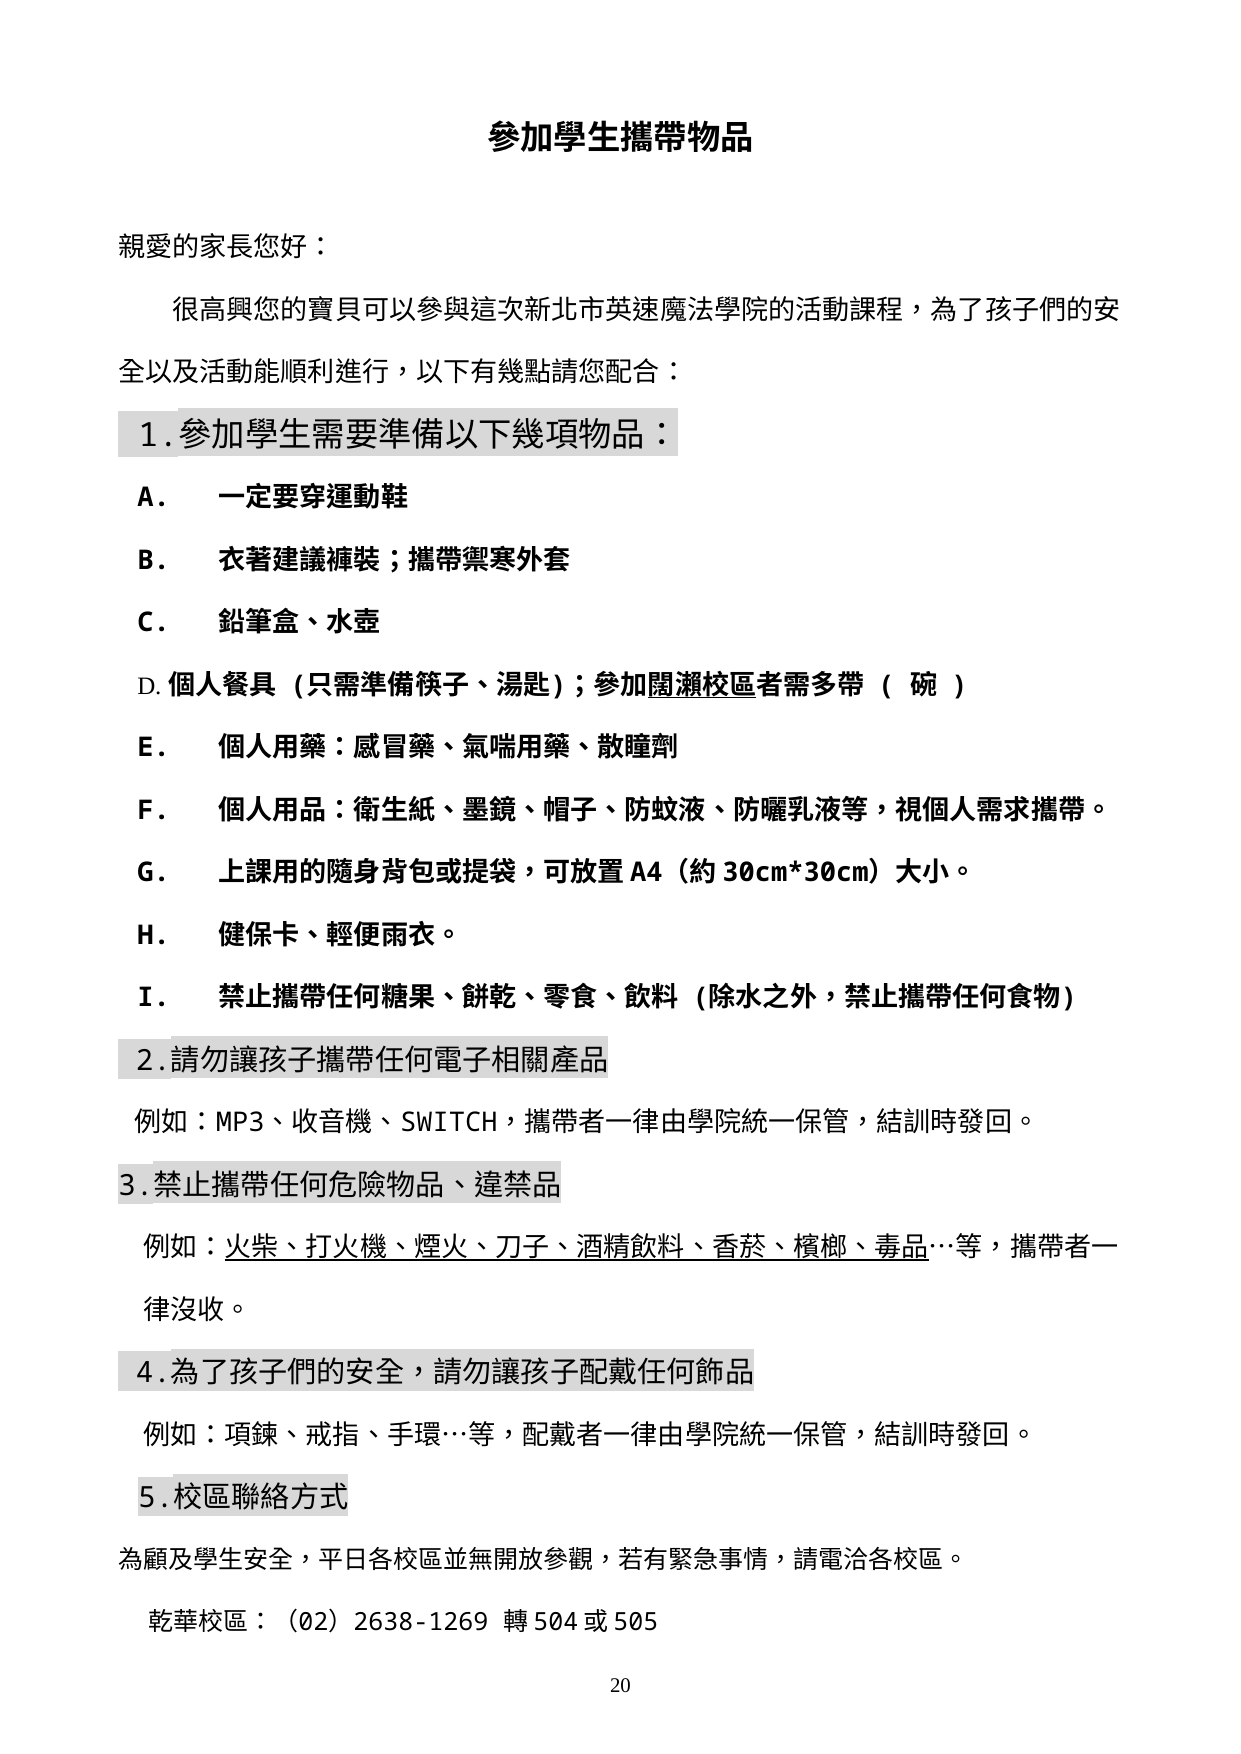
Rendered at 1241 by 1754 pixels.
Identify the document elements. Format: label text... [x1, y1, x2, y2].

list 鉛筆盒、水壺 [137, 578, 1122, 641]
list 個人用藥：感冒藥、氣喘用藥、散瞳劑 [137, 703, 1122, 766]
text 2.請勿讓孩子攜帶任何電子相關產品 [118, 1016, 1122, 1078]
list 上課用的隨身背包或提袋，可放置A4（約30cm*30cm）大小。 [137, 828, 1122, 891]
text 參加學生攜帶物品 [118, 93, 1122, 155]
text 3.禁止攜帶任何危險物品、違禁品 [118, 1141, 1122, 1203]
text 為顧及學生安全，平日各校區並無開放參觀，若有緊急事情，請電洽各校區。 [118, 1516, 1122, 1578]
list 健保卡、輕便雨衣。 [137, 891, 1122, 953]
text 很高興您的寶貝可以參與這次新北市英速魔法學院的活動課程，為了孩子們的安全以及活動能順利進行，以下有幾點請您配合： [118, 266, 1122, 391]
text 乾華校區：（02）2638-1269 轉504或505 [118, 1578, 1122, 1641]
text 例如：項鍊、戒指、手環…等，配戴者一律由學院統一保管，結訓時發回。 [143, 1391, 1122, 1453]
list 一定要穿運動鞋 [137, 453, 1122, 516]
text 親愛的家長您好： [118, 203, 1122, 266]
text 5.校區聯絡方式 [118, 1453, 1122, 1516]
text 1.參加學生需要準備以下幾項物品： [118, 391, 1122, 453]
text 例如：火柴、打火機、煙火、刀子、酒精飲料、香菸、檳榔、毒品…等，攜帶者一律沒收。 [143, 1203, 1122, 1328]
text 例如：MP3、收音機、SWITCH，攜帶者一律由學院統一保管，結訓時發回。 [118, 1078, 1122, 1141]
list 個人餐具 (只需準備筷子、湯匙)；參加闊瀨校區者需多帶 ( 碗 ) [137, 641, 1122, 703]
list 個人用品：衛生紙、墨鏡、帽子、防蚊液、防曬乳液等，視個人需求攜帶。 [137, 766, 1122, 828]
list 衣著建議褲裝；攜帶禦寒外套 [137, 516, 1122, 578]
text 4.為了孩子們的安全，請勿讓孩子配戴任何飾品 [118, 1328, 1122, 1391]
list 禁止攜帶任何糖果、餅乾、零食、飲料 (除水之外，禁止攜帶任何食物) [137, 953, 1122, 1016]
